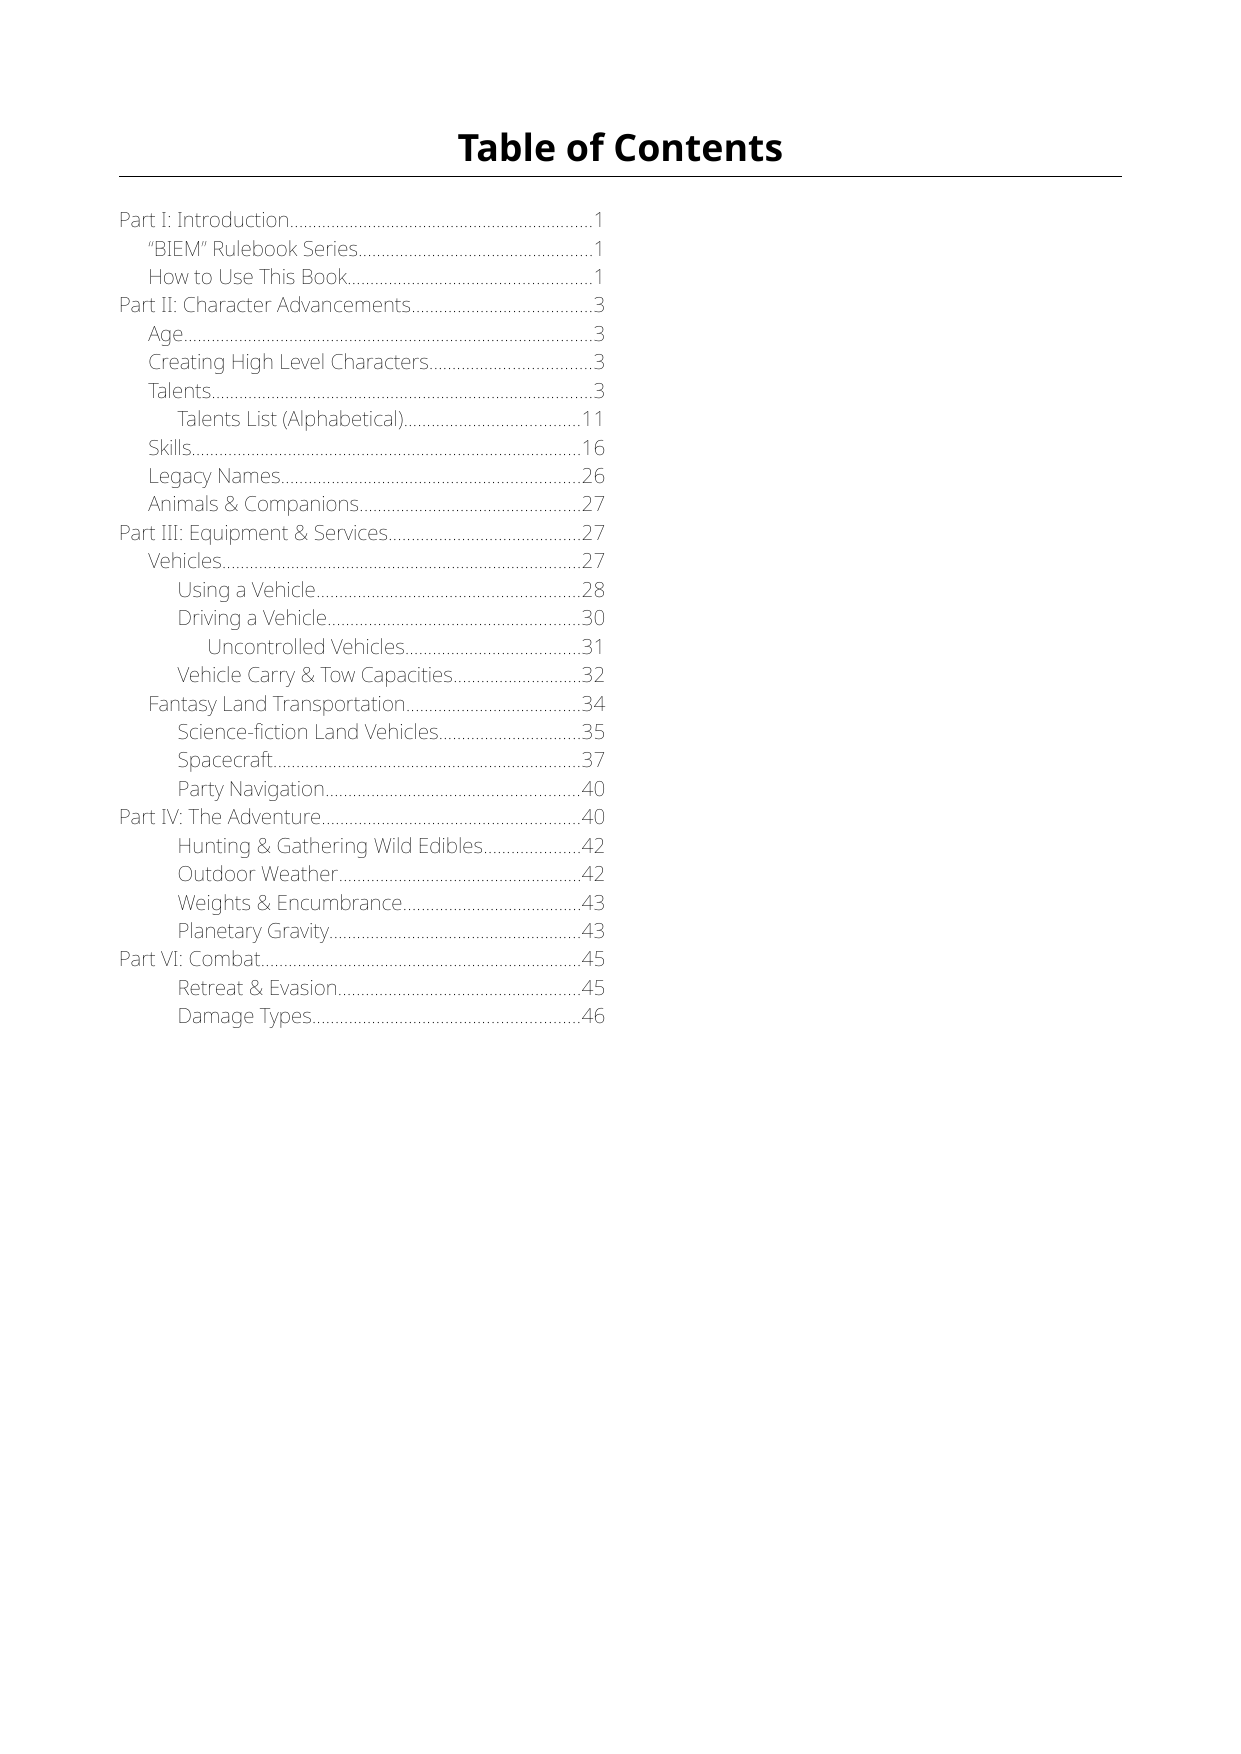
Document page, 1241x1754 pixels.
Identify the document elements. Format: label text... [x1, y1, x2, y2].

text Vehicles 27 [148, 546, 605, 575]
text Part IV: The Adventure 40 [118, 802, 605, 831]
text Weights & Encumbrance 43 [177, 888, 605, 916]
text Part VI: Combat 45 [118, 944, 605, 973]
text Spacecraft 37 [177, 746, 605, 774]
text Vehicle Carry & Tow Capacities 32 [177, 660, 605, 689]
text Planetary Gravity 43 [177, 916, 605, 944]
text Animals & Companions 27 [148, 489, 605, 518]
text Hunting & Gathering Wild Edibles 42 [177, 831, 605, 859]
text Creating High Level Characters 3 [148, 347, 605, 376]
text Using a Vehicle 28 [177, 575, 605, 603]
text Damage Types 46 [177, 1001, 605, 1030]
text Part I: Introduction 1 [118, 205, 605, 234]
text How to Use This Book 1 [148, 262, 605, 291]
text Retreat & Evasion 45 [177, 973, 605, 1001]
text Outdoor Weather 42 [177, 859, 605, 888]
text Legacy Names 26 [148, 461, 605, 489]
text “BIEM” Rulebook Series 1 [148, 234, 605, 262]
text Age 3 [148, 319, 605, 347]
text Talents 3 [148, 376, 605, 404]
text Fantasy Land Transportation 34 [148, 689, 605, 717]
text Part II: Character Advancements 3 [118, 291, 605, 319]
text Skills 16 [148, 433, 605, 461]
text Science-fiction Land Vehicles 35 [177, 717, 605, 746]
text Driving a Vehicle 30 [177, 603, 605, 632]
text Talents List (Alphabetical) 11 [177, 404, 605, 433]
text Part III: Equipment & Services 27 [118, 518, 605, 546]
text Party Navigation 40 [177, 774, 605, 802]
text Uncontrolled Vehicles 31 [207, 632, 605, 660]
